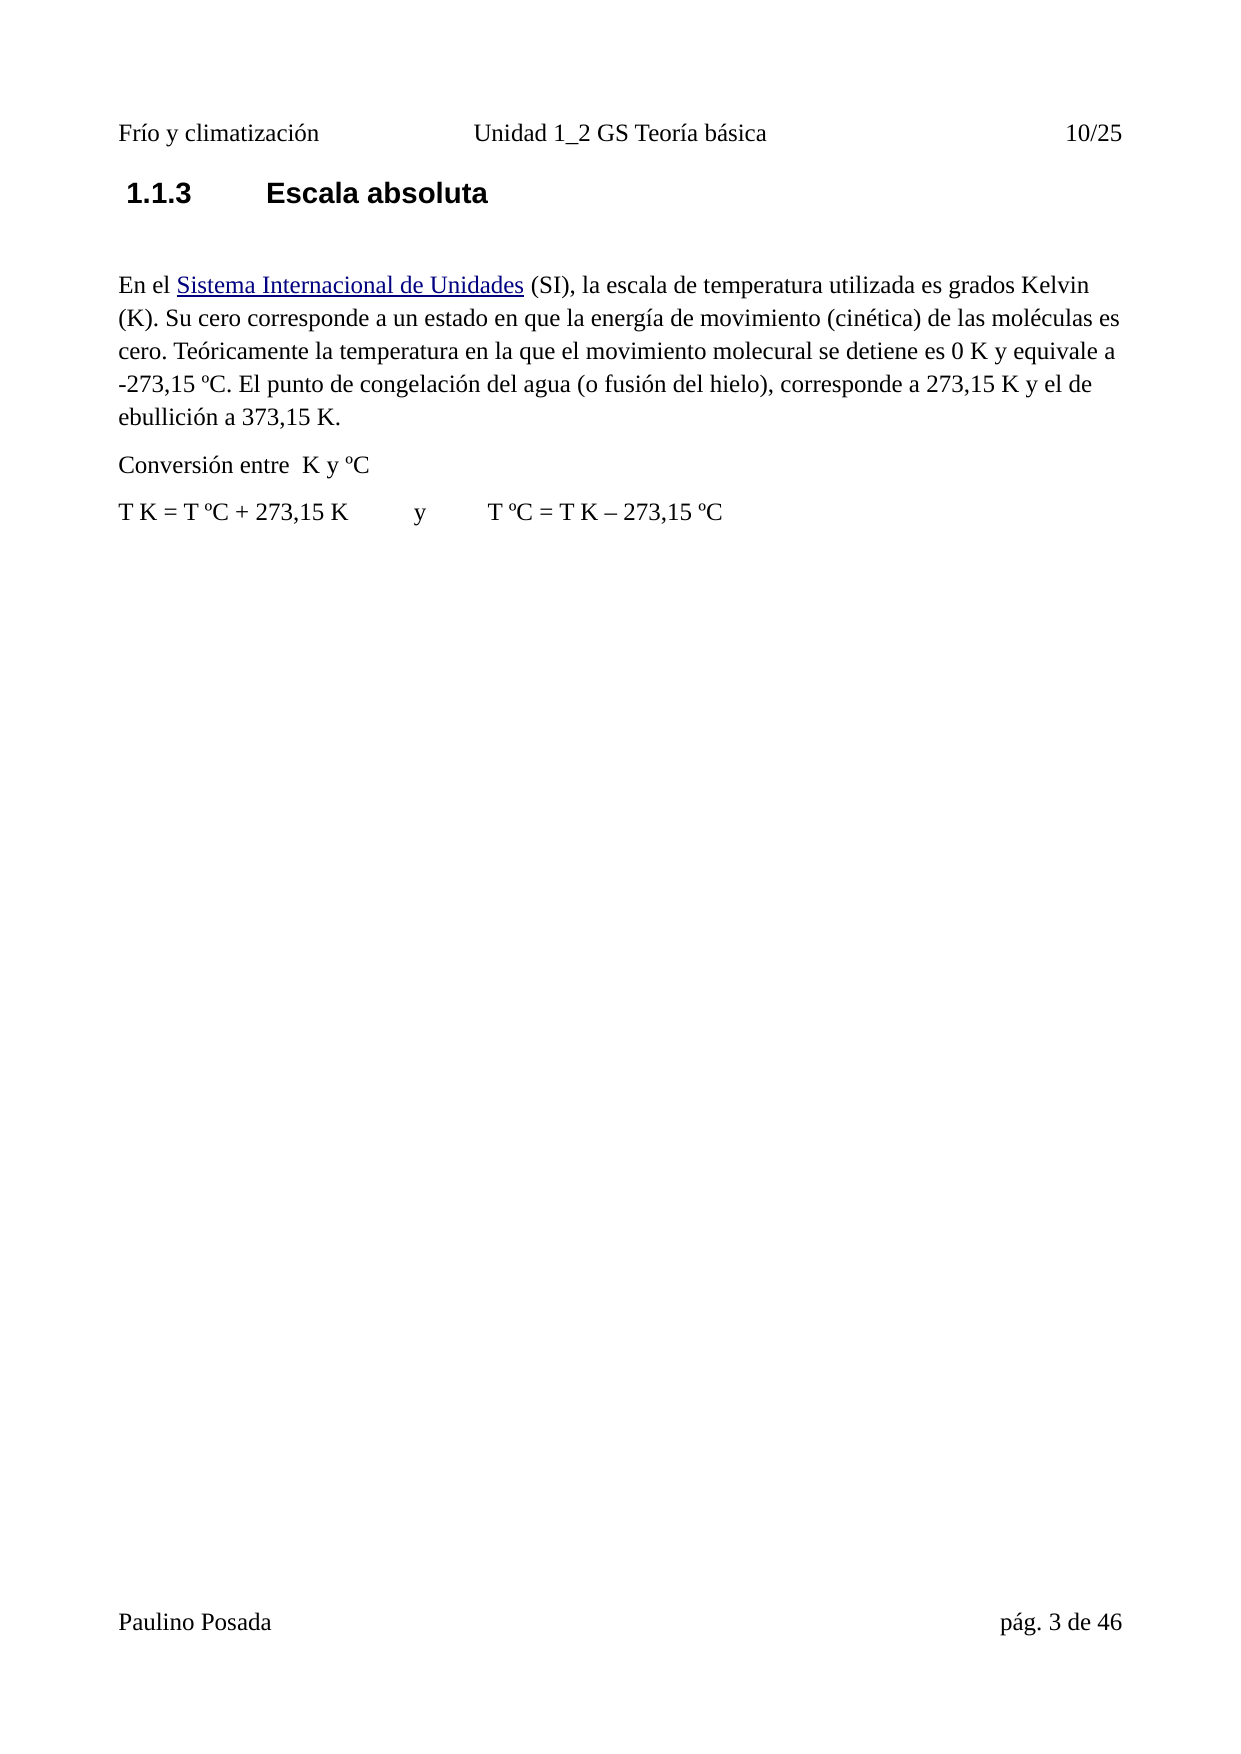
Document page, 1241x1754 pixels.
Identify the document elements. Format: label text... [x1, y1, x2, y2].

text Conversión entre K y ºC [118, 450, 1122, 479]
subtitle Escala absoluta [118, 176, 1122, 210]
text T K = T ºC + 273,15 K y T ºC = T K – 273,15 ºC [118, 497, 1122, 526]
text En el Sistema Internacional de Unidades (SI), la escala de temperatura utilizada es grados Kelvin (K). Su cero corresponde a un estado en que la energía de movimiento (cinética) de las moléculas es cero. Teóricamente la temperatura en la que el movimiento molecural se detiene es 0 K y equivale a -273,15 ºC. El punto de congelación del agua (o fusión del hielo), corresponde a 273,15 K y el de ebullición a 373,15 K. [118, 270, 1122, 431]
